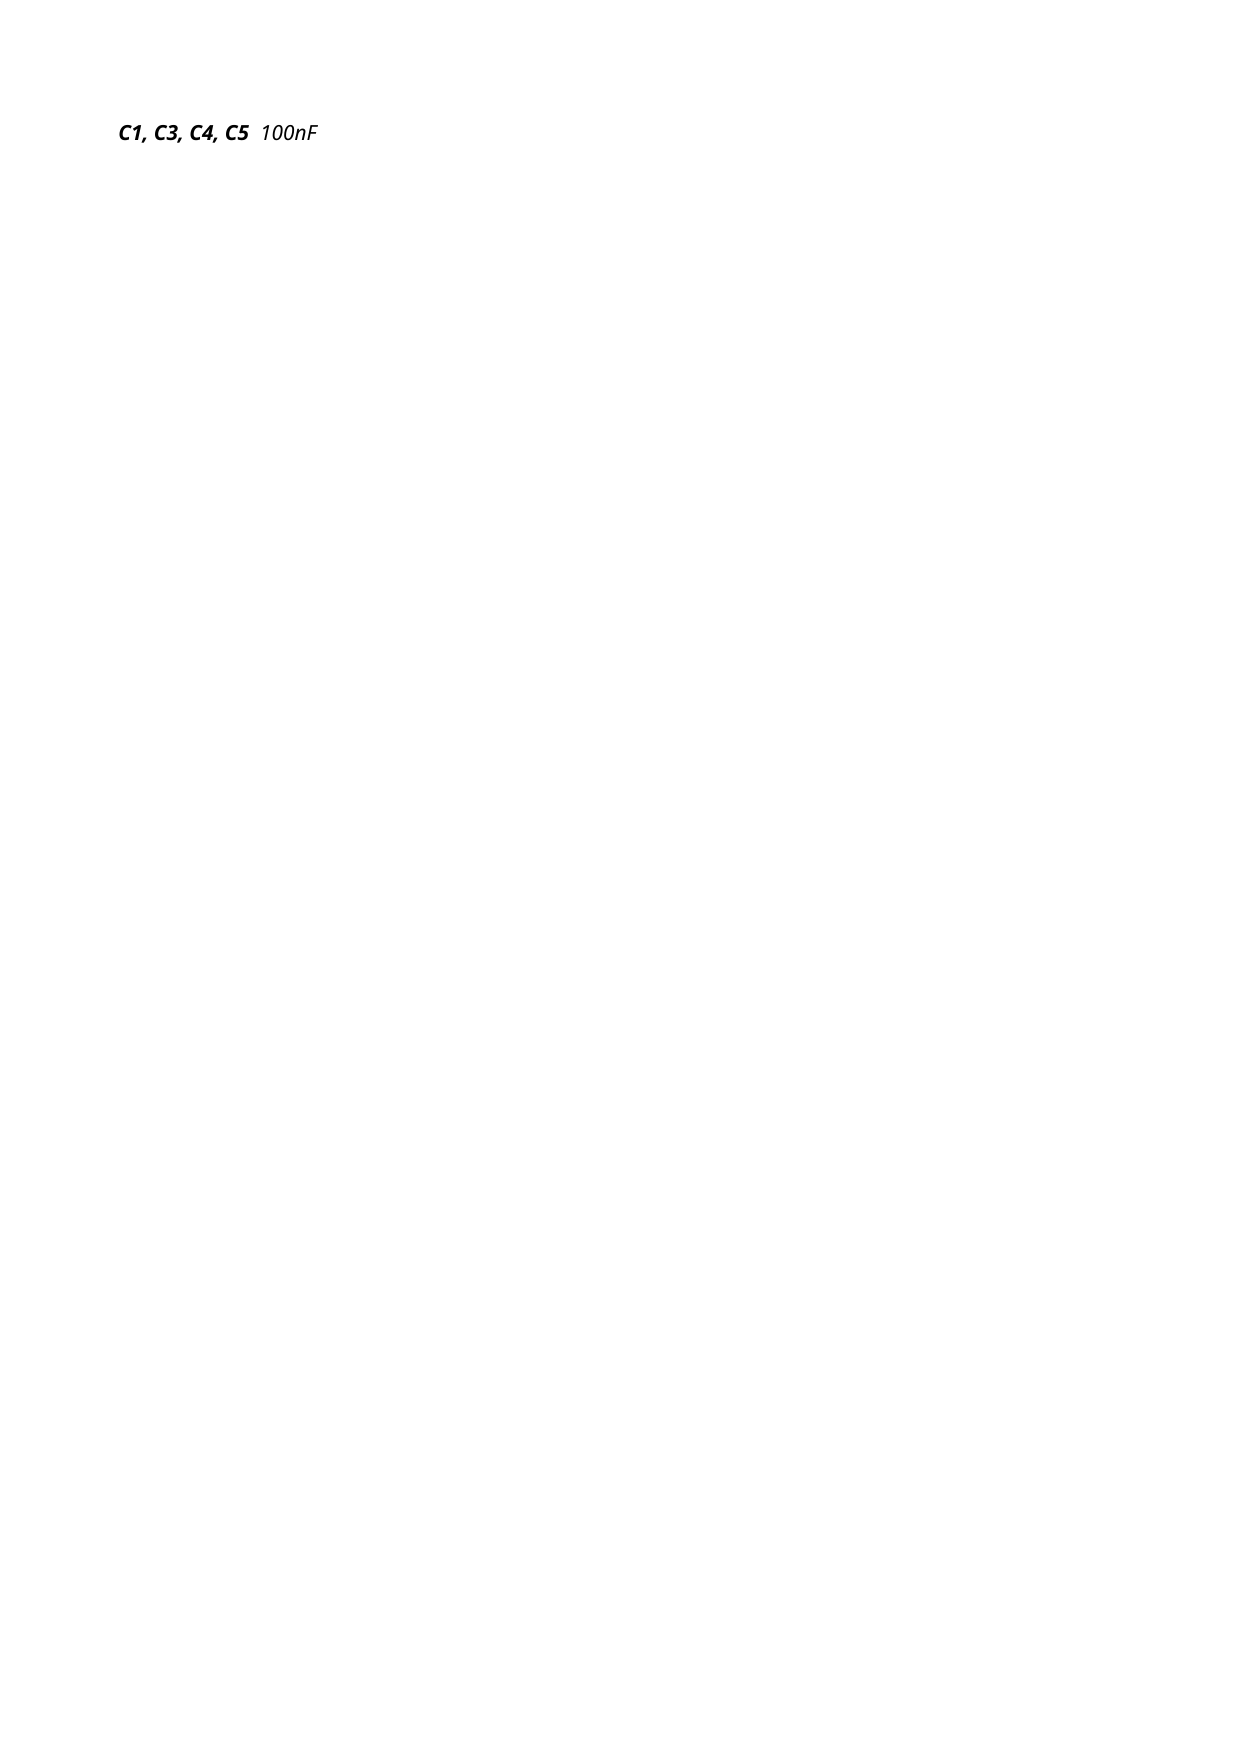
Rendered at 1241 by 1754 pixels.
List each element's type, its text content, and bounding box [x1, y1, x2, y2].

text C1, C3, C4, C5 100nF [118, 118, 1122, 147]
